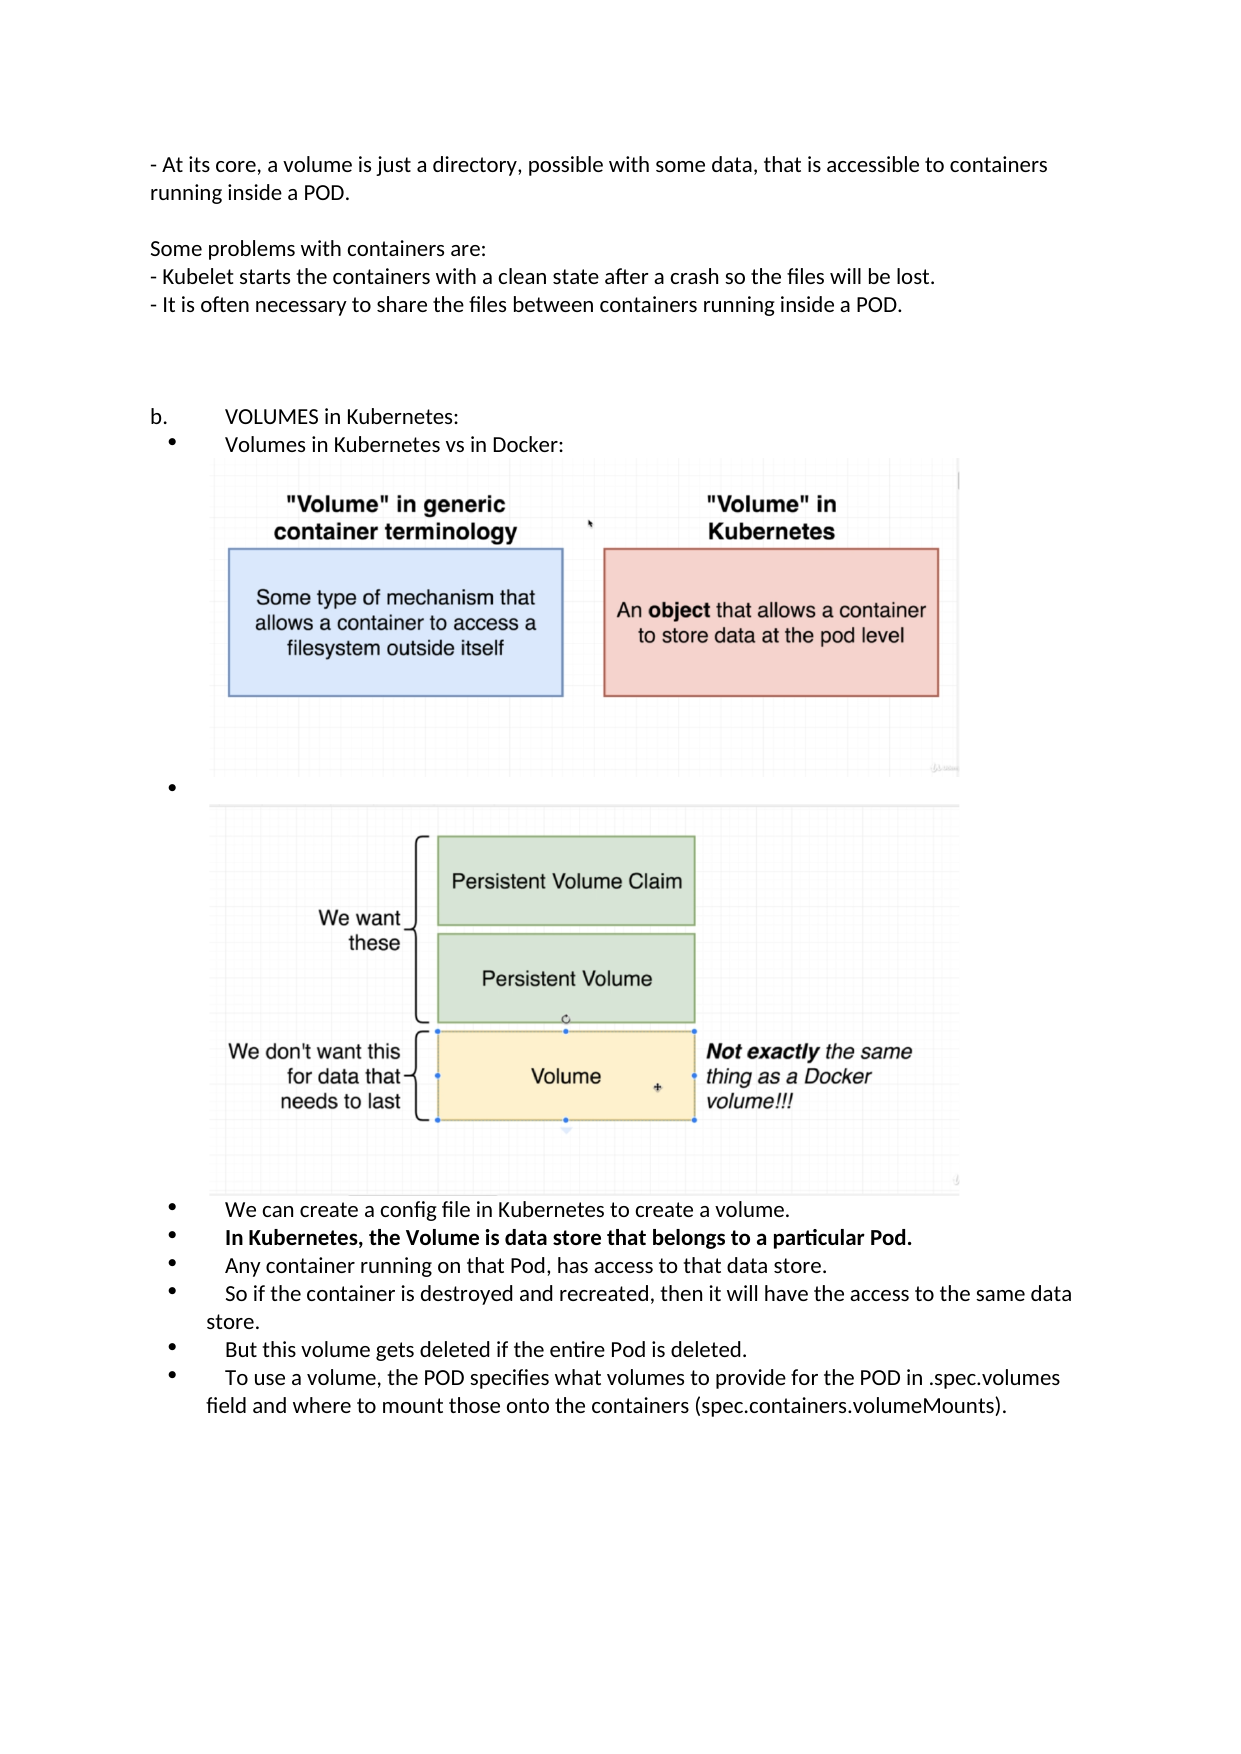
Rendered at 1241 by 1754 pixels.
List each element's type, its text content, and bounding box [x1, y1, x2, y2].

list Volumes in Kubernetes vs in Docker: [169, 430, 1090, 458]
text - Kubelet starts the containers with a clean state after a crash so the files will be lost. [150, 262, 1090, 290]
list Any container running on that Pod, has access to that data store. [169, 1251, 1090, 1279]
list So if the container is destroyed and recreated, then it will have the access to the same data store. [169, 1279, 1090, 1335]
text - It is often necessary to share the files between containers running inside a POD. [150, 290, 1090, 318]
picture [209, 458, 960, 777]
list To use a volume, the POD specifies what volumes to provide for the POD in .spec.volumes field and where to mount those onto the containers (spec.containers.volumeMounts). [169, 1363, 1090, 1419]
list In Kubernetes, the Volume is data store that belongs to a particular Pod. [169, 1223, 1090, 1251]
list But this volume gets deleted if the entire Pod is deleted. [169, 1335, 1090, 1363]
picture [209, 804, 960, 1196]
list VOLUMES in Kubernetes: [150, 402, 1090, 430]
list We can create a config file in Kubernetes to create a volume. [169, 1195, 1090, 1223]
text - At its core, a volume is just a directory, possible with some data, that is accessible to containers running inside a POD. [150, 150, 1090, 206]
text Some problems with containers are: [150, 234, 1090, 262]
